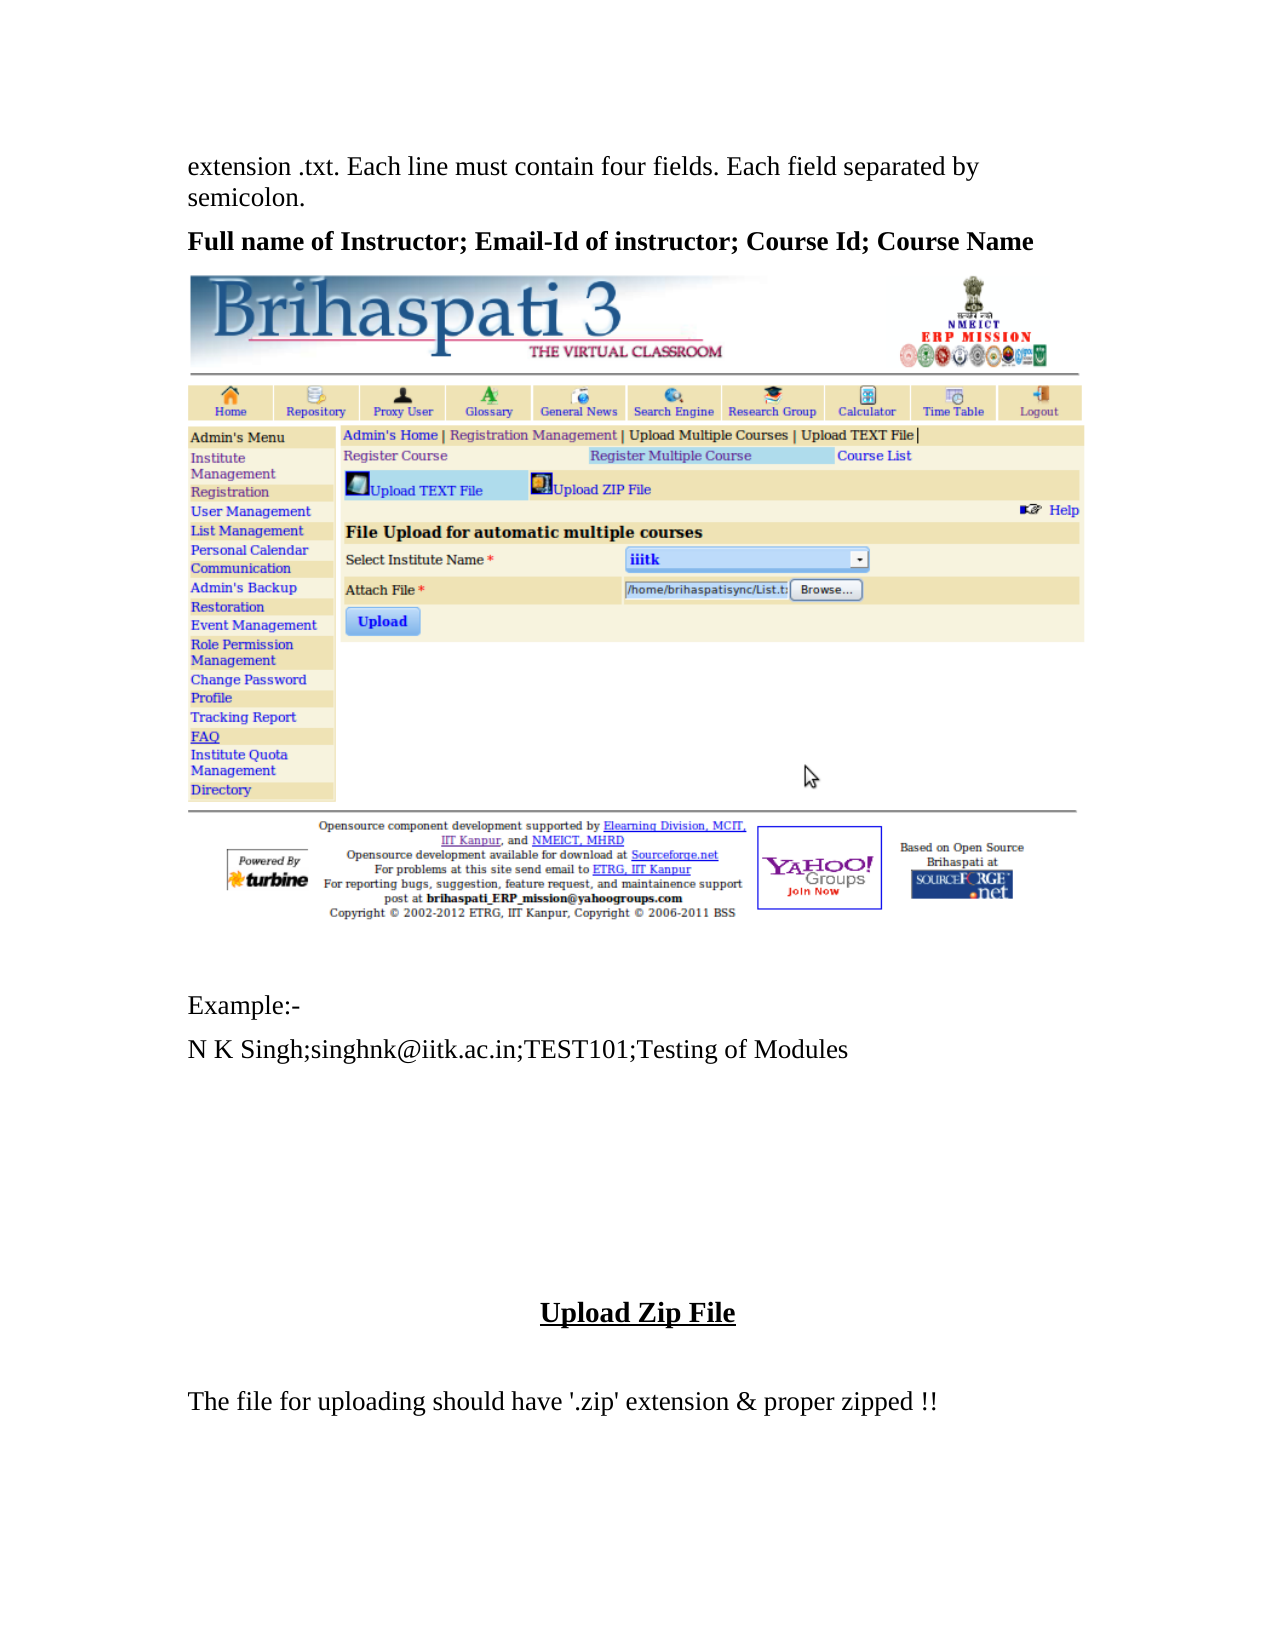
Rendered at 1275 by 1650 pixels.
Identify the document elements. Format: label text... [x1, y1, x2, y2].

text extension .txt. Each line must contain four fields. Each field separated by semicolon. [187, 150, 1087, 212]
text Example:- [187, 989, 1087, 1021]
picture [187, 268, 1088, 946]
text The file for uploading should have '.zip' extension & proper zipped !! [187, 1385, 1087, 1416]
text Upload Zip File [187, 1295, 1087, 1328]
text N K Singh;singhnk@iitk.ac.in;TEST101;Testing of Modules [187, 1033, 1087, 1064]
text Full name of Instructor; Email-Id of instructor; Course Id; Course Name [187, 225, 1087, 256]
